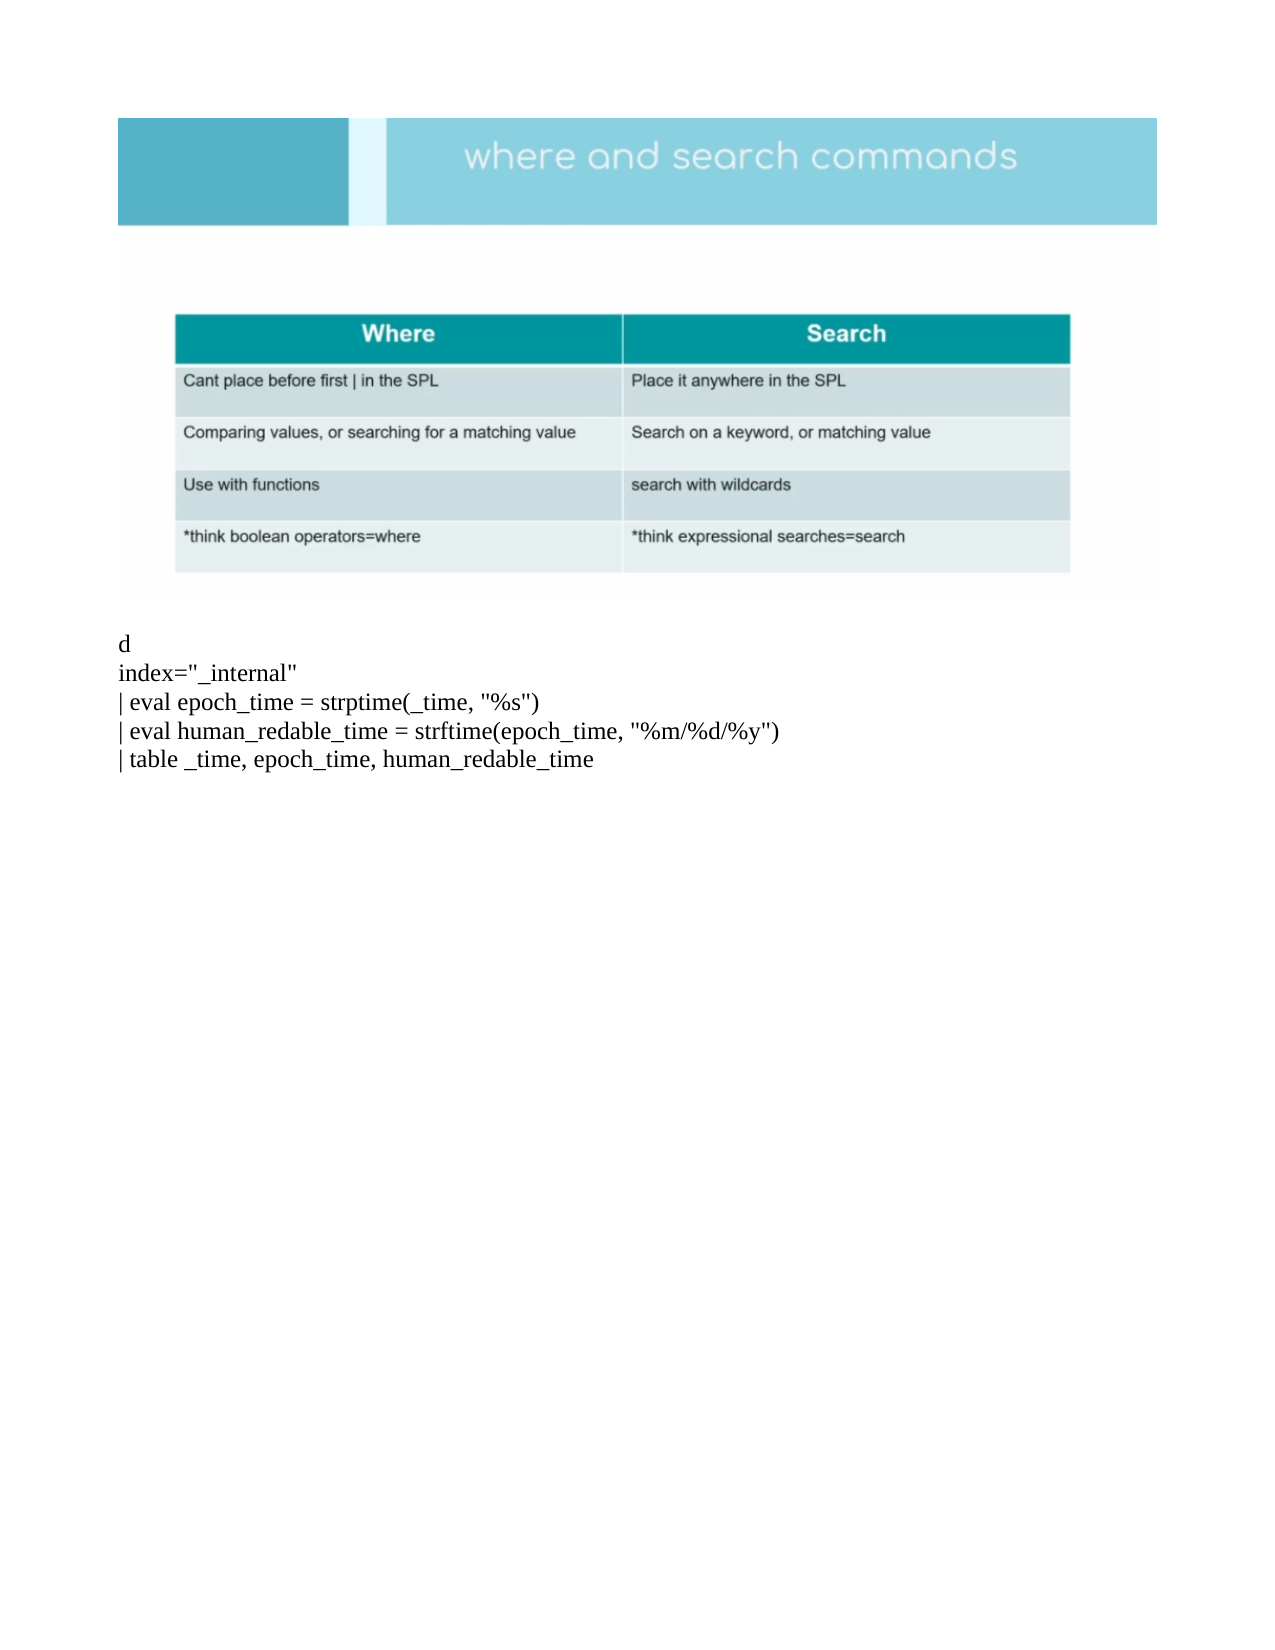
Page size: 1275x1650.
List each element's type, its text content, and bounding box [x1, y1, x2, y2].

text | eval epoch_time = strptime(_time, "%s") [118, 687, 1157, 716]
text d [118, 629, 1157, 658]
text index="_internal" [118, 658, 1157, 687]
text | table _time, epoch_time, human_redable_time [118, 744, 1157, 773]
picture [118, 118, 1157, 601]
text | eval human_redable_time = strftime(epoch_time, "%m/%d/%y") [118, 716, 1157, 744]
